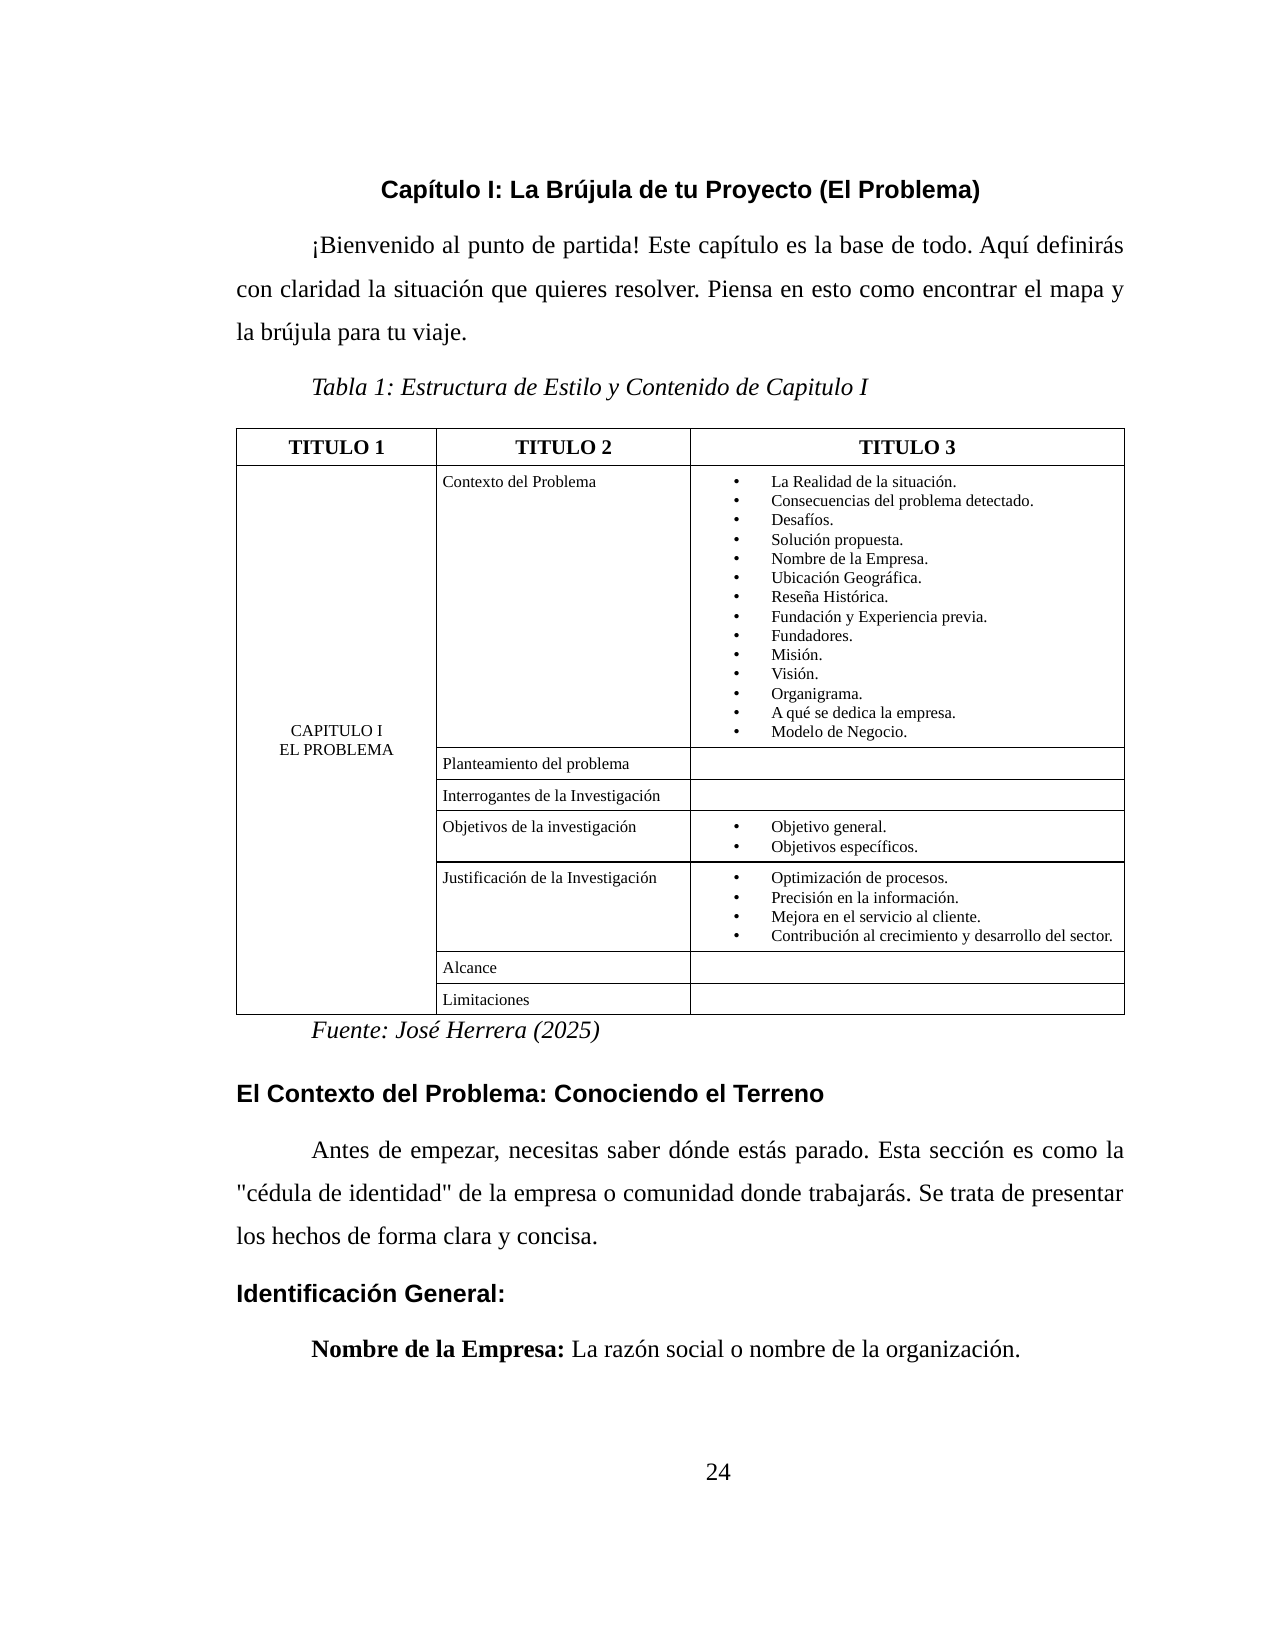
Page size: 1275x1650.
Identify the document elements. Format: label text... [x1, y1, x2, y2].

text Antes de empezar, necesitas saber dónde estás parado. Esta sección es como la "cédula de identidad" de la empresa o comunidad donde trabajarás. Se trata de presentar los hechos de forma clara y concisa. [236, 1135, 1125, 1250]
table_cell Optimización de procesos. Precisión en la información. Mejora en el servicio al cliente. Contribución al crecimiento y desarrollo del sector. [691, 863, 1124, 951]
text Fuente: José Herrera (2025) [236, 1015, 1125, 1044]
table_header TITULO 3 [691, 429, 1124, 465]
text ¡Bienvenido al punto de partida! Este capítulo es la base de todo. Aquí definirás con claridad la situación que quieres resolver. Piensa en esto como encontrar el mapa y la brújula para tu viaje. [236, 231, 1125, 346]
table_cell [691, 748, 1124, 779]
text Tabla 1: Estructura de Estilo y Contenido de Capitulo I [236, 372, 1125, 401]
table_cell [691, 984, 1124, 1014]
table_cell [691, 952, 1124, 983]
table_cell La Realidad de la situación. Consecuencias del problema detectado. Desafíos. Solución propuesta. Nombre de la Empresa. Ubicación Geográfica. Reseña Histórica. Fundación y Experiencia previa. Fundadores. Misión. Visión. Organigrama. A qué se dedica la empresa. Modelo de Negocio. [691, 466, 1124, 747]
table_cell Planteamiento del problema [437, 748, 690, 779]
table_header TITULO 2 [437, 429, 690, 465]
table_cell Objetivos de la investigación [437, 811, 690, 861]
table_cell [691, 780, 1124, 810]
table_cell Justificación de la Investigación [437, 863, 690, 951]
subtitle El Contexto del Problema: Conociendo el Terreno [236, 1079, 1125, 1108]
subtitle Capítulo I: La Brújula de tu Proyecto (El Problema) [236, 175, 1125, 204]
table_cell Alcance [437, 952, 690, 983]
table_cell Contexto del Problema [437, 466, 690, 747]
subtitle Identificación General: [236, 1279, 1125, 1308]
table_cell Limitaciones [437, 984, 690, 1014]
text Nombre de la Empresa: La razón social o nombre de la organización. [236, 1334, 1125, 1363]
table_cell CAPITULO I EL PROBLEMA [237, 466, 436, 1014]
table_cell Interrogantes de la Investigación [437, 780, 690, 810]
table_header TITULO 1 [237, 429, 436, 465]
table_cell Objetivo general. Objetivos específicos. [691, 811, 1124, 861]
